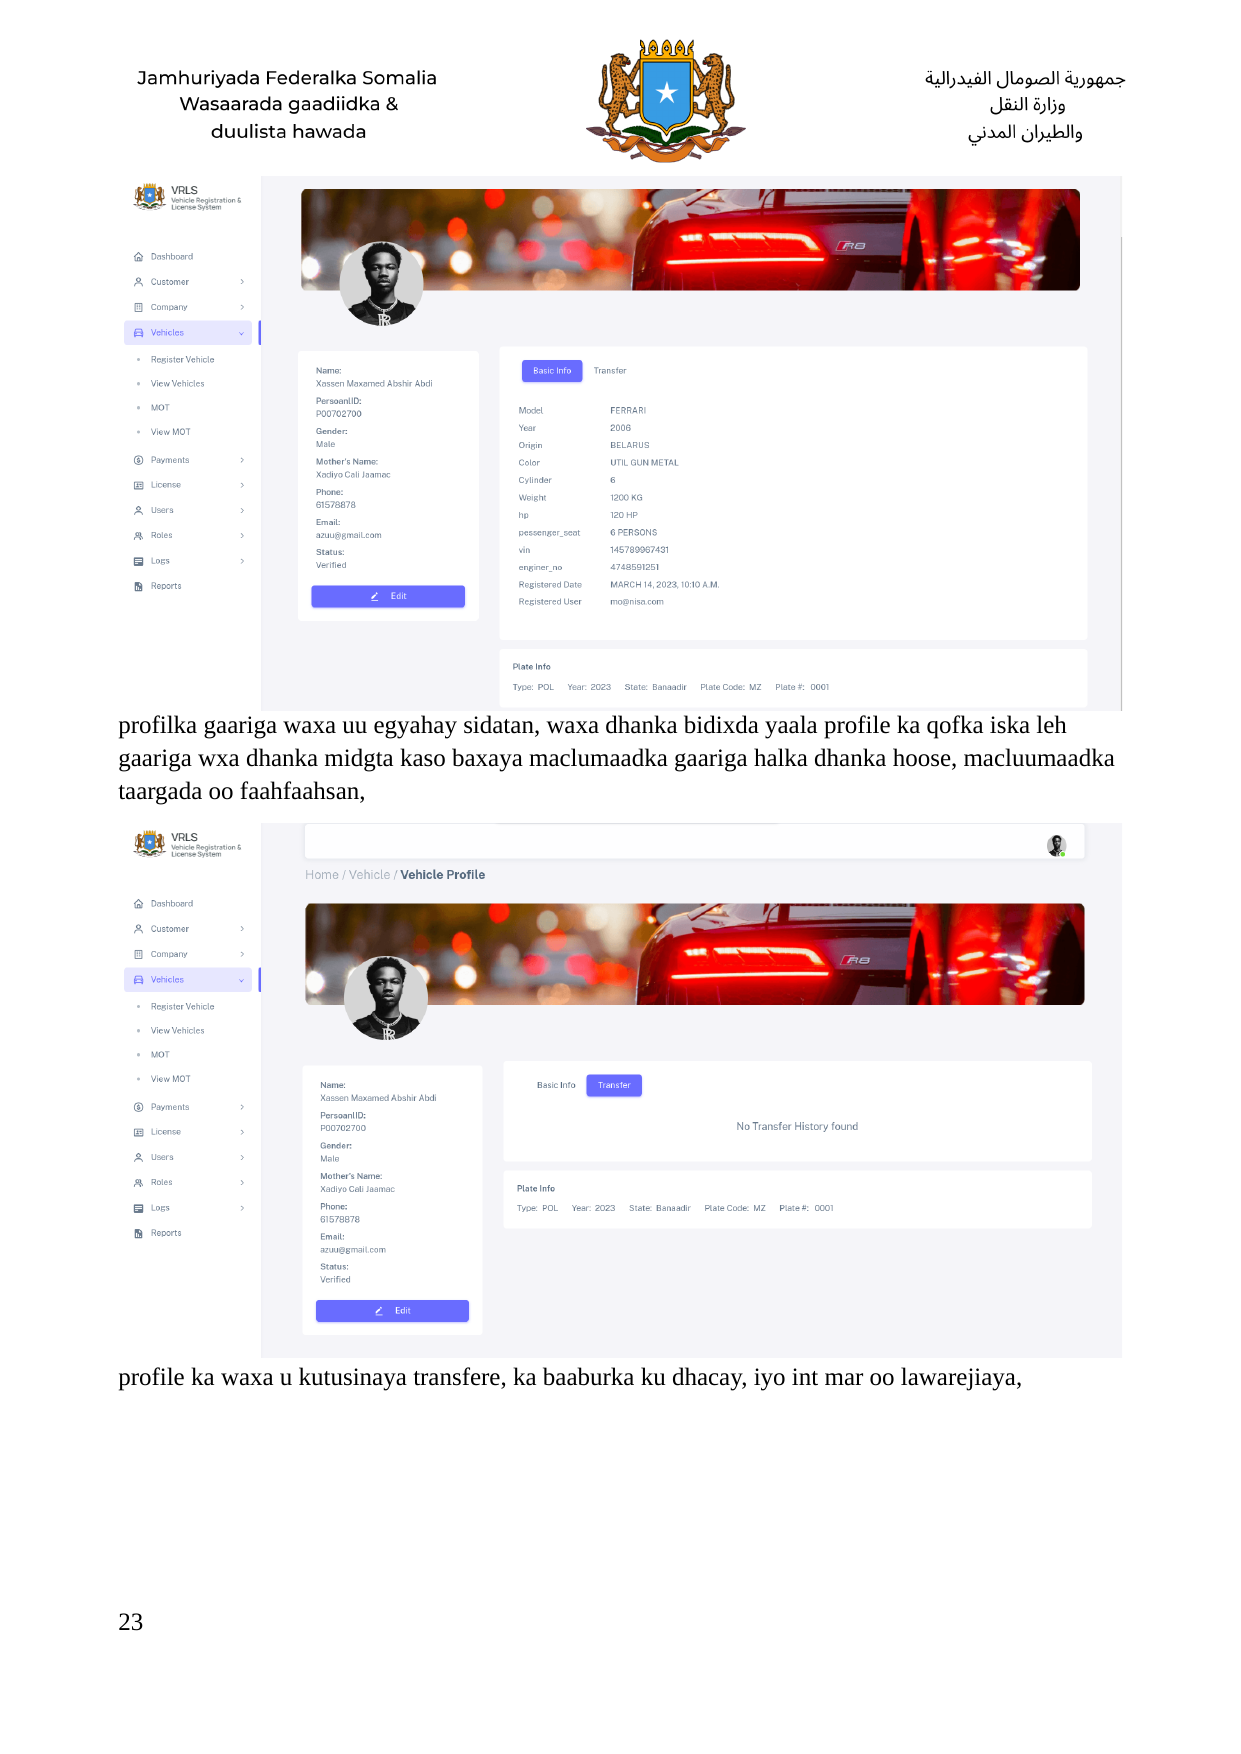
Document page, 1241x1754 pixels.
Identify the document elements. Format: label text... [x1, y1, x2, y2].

text profilka gaariga waxa uu egyahay sidatan, waxa dhanka bidixda yaala profile ka qofka iska leh gaariga wxa dhanka midgta kaso baxaya maclumaadka gaariga halka dhanka hoose, macluumaadka taargada oo faahfaahsan, [118, 711, 1122, 805]
text profile ka waxa u kutusinaya transfere, ka baaburka ku dhacay, iyo int mar oo lawarejiaya, [118, 1358, 1122, 1391]
picture [118, 823, 1123, 1358]
picture [118, 19, 1157, 711]
